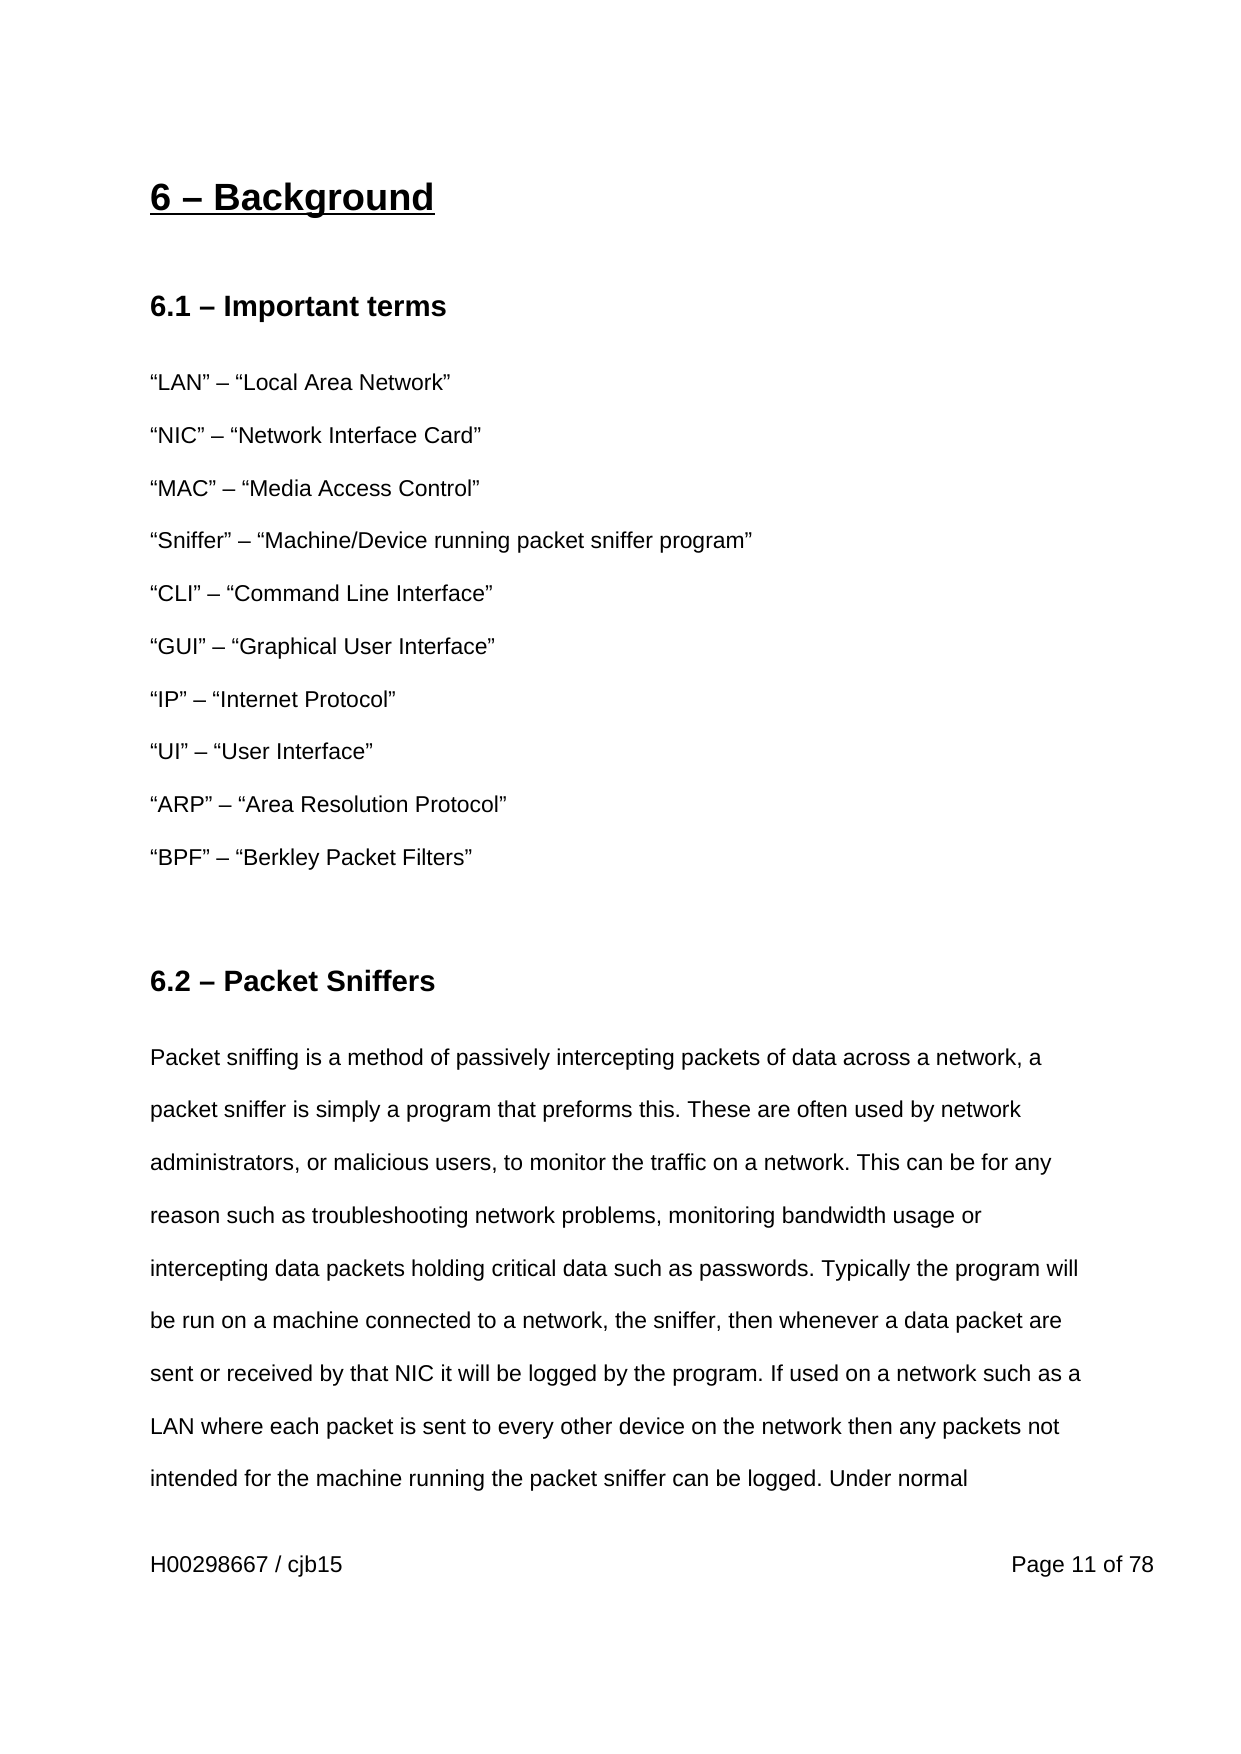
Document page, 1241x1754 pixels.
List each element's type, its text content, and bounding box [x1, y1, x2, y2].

text “GUI” – “Graphical User Interface” [150, 633, 1090, 659]
text “LAN” – “Local Area Network” [150, 369, 1090, 396]
text “UI” – “User Interface” [150, 738, 1090, 765]
text “ARP” – “Area Resolution Protocol” [150, 791, 1090, 817]
text “IP” – “Internet Protocol” [150, 686, 1090, 712]
subtitle 6 – Background [150, 175, 1090, 219]
text “MAC” – “Media Access Control” [150, 475, 1090, 501]
subtitle 6.2 – Packet Sniffers [150, 964, 1090, 997]
text “Sniffer” – “Machine/Device running packet sniffer program” [150, 527, 1090, 554]
text Packet sniffing is a method of passively intercepting packets of data across a network, a packet sniffer is simply a program that preforms this. These are often used by network administrators, or malicious users, to monitor the traffic on a network. This can be for any reason such as troubleshooting network problems, monitoring bandwidth usage or intercepting data packets holding critical data such as passwords. Typically the program will be run on a machine connected to a network, the sniffer, then whenever a data packet are sent or received by that NIC it will be logged by the program. If used on a network such as a LAN where each packet is sent to every other device on the network then any packets not intended for the machine running the packet sniffer can be logged. Under normal [150, 1044, 1090, 1492]
text “CLI” – “Command Line Interface” [150, 580, 1090, 607]
subtitle 6.1 – Important terms [150, 289, 1090, 323]
text “BPF” – “Berkley Packet Filters” [150, 844, 1090, 870]
text “NIC” – “Network Interface Card” [150, 422, 1090, 448]
